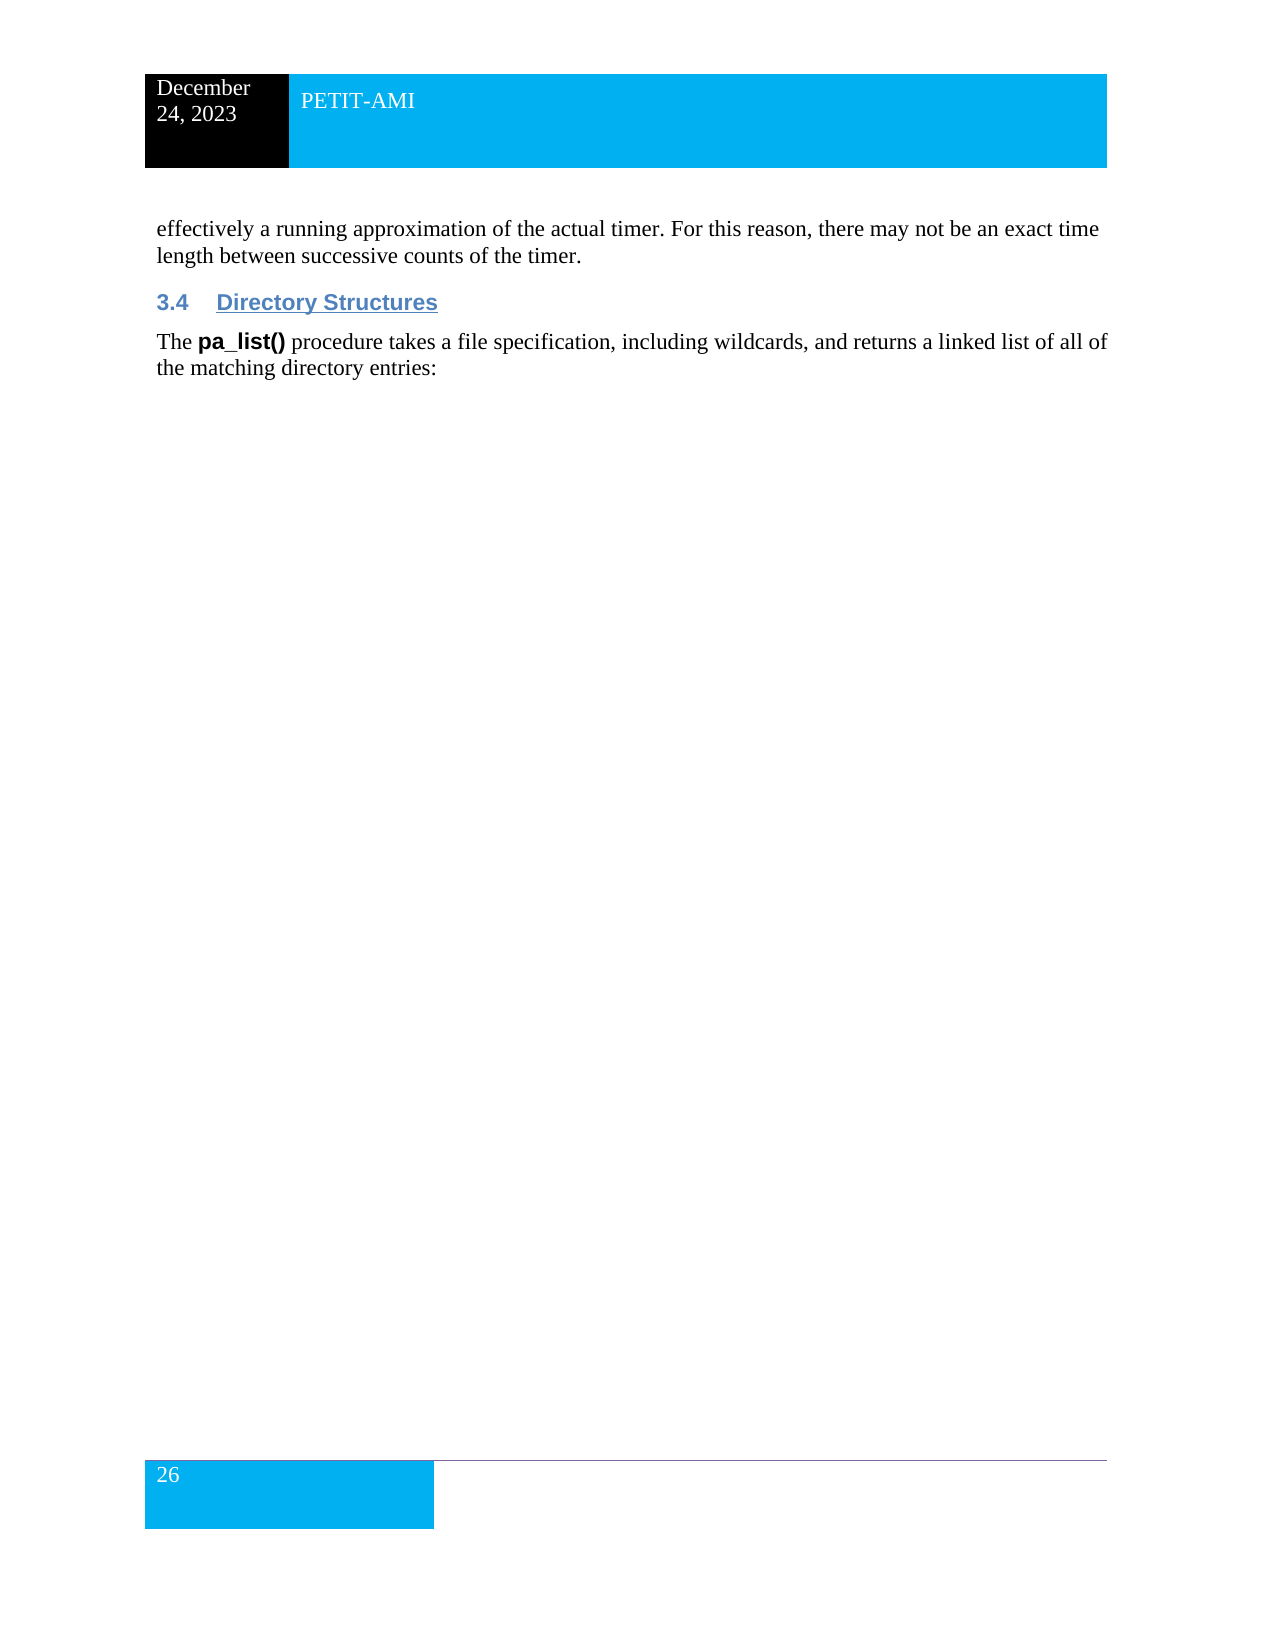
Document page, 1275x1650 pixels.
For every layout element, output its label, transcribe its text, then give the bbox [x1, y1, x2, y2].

text effectively a running approximation of the actual timer. For this reason, there may not be an exact time length between successive counts of the timer. [156, 215, 1118, 268]
text The pa_list() procedure takes a file specification, including wildcards, and returns a linked list of all of the matching directory entries: [156, 328, 1118, 381]
subtitle Directory Structures [156, 289, 1118, 315]
